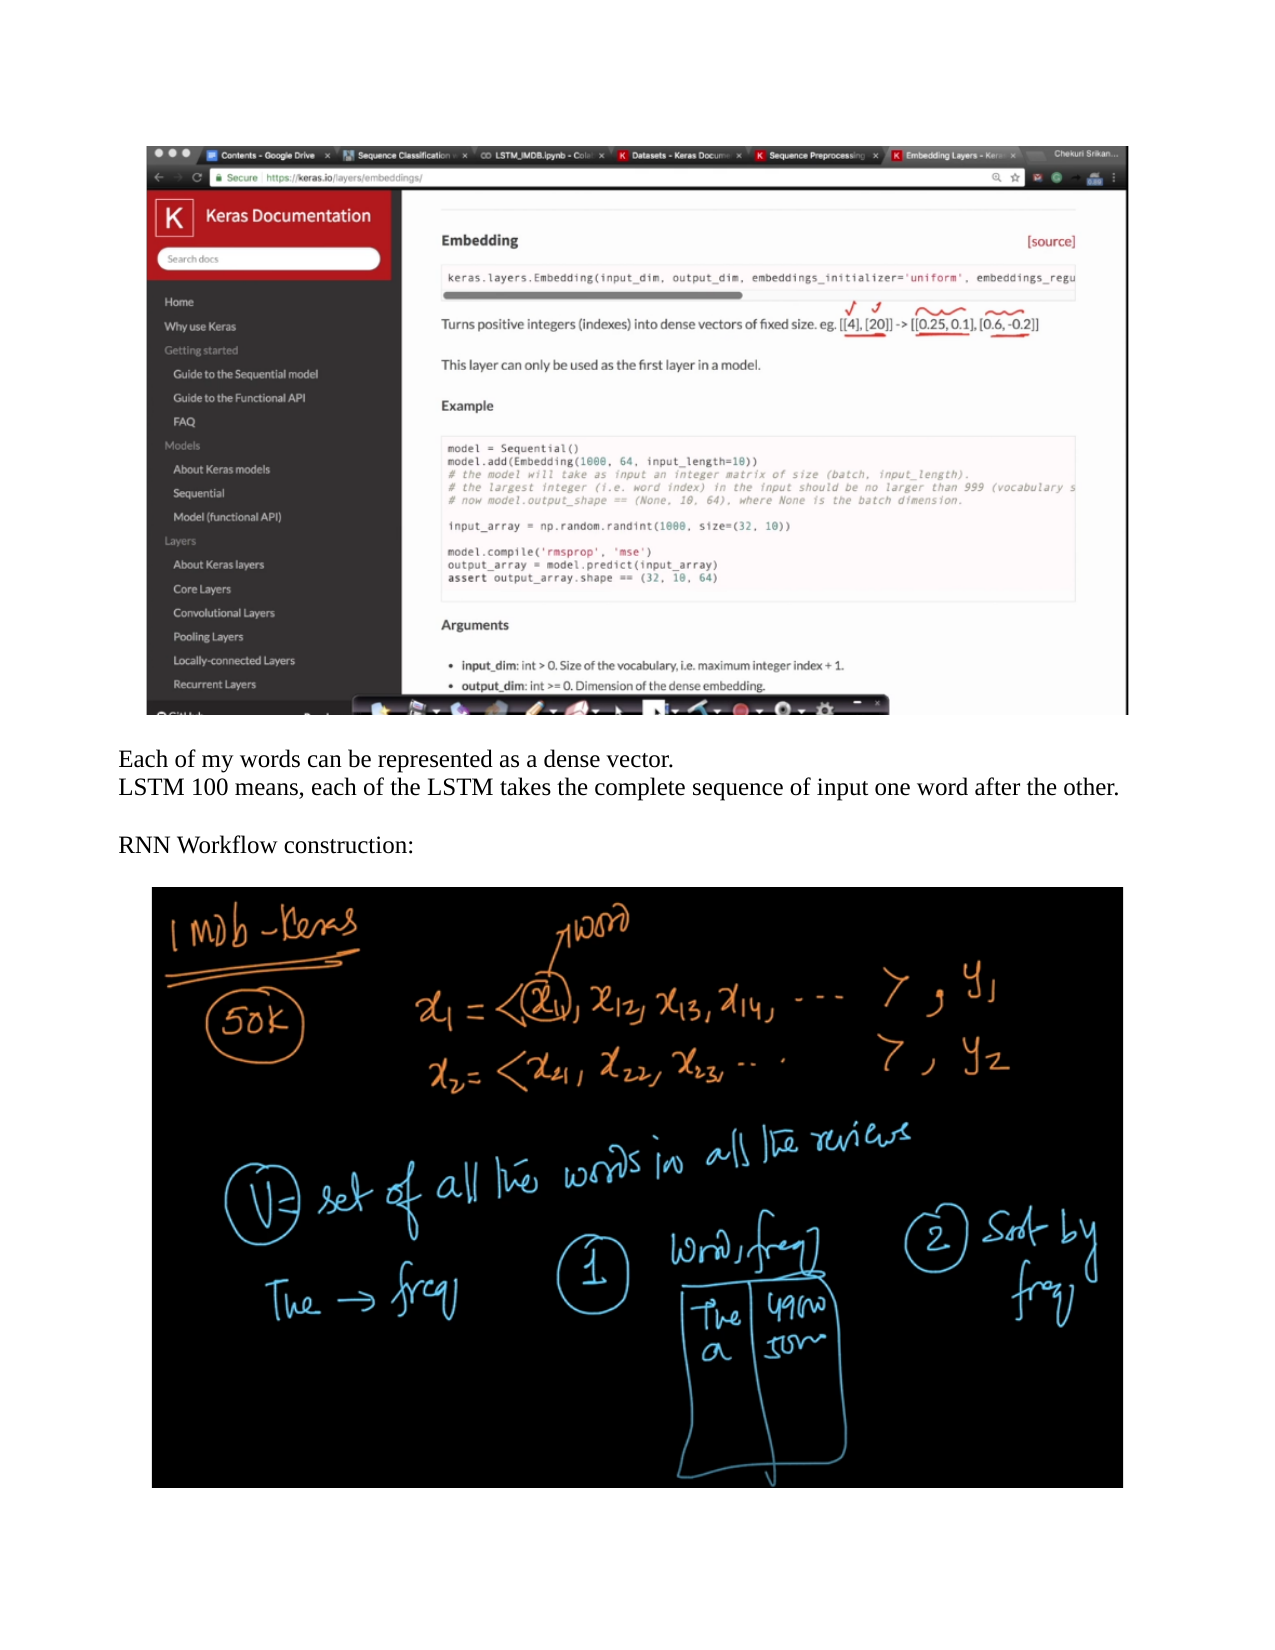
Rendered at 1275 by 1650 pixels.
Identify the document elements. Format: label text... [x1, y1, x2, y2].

text LSTM 100 means, each of the LSTM takes the complete sequence of input one word after the other. [118, 772, 1157, 801]
text Each of my words can be represented as a dense vector. [118, 744, 1157, 772]
picture [146, 146, 1129, 715]
picture [151, 887, 1124, 1488]
text RNN Workflow construction: [118, 830, 1157, 859]
